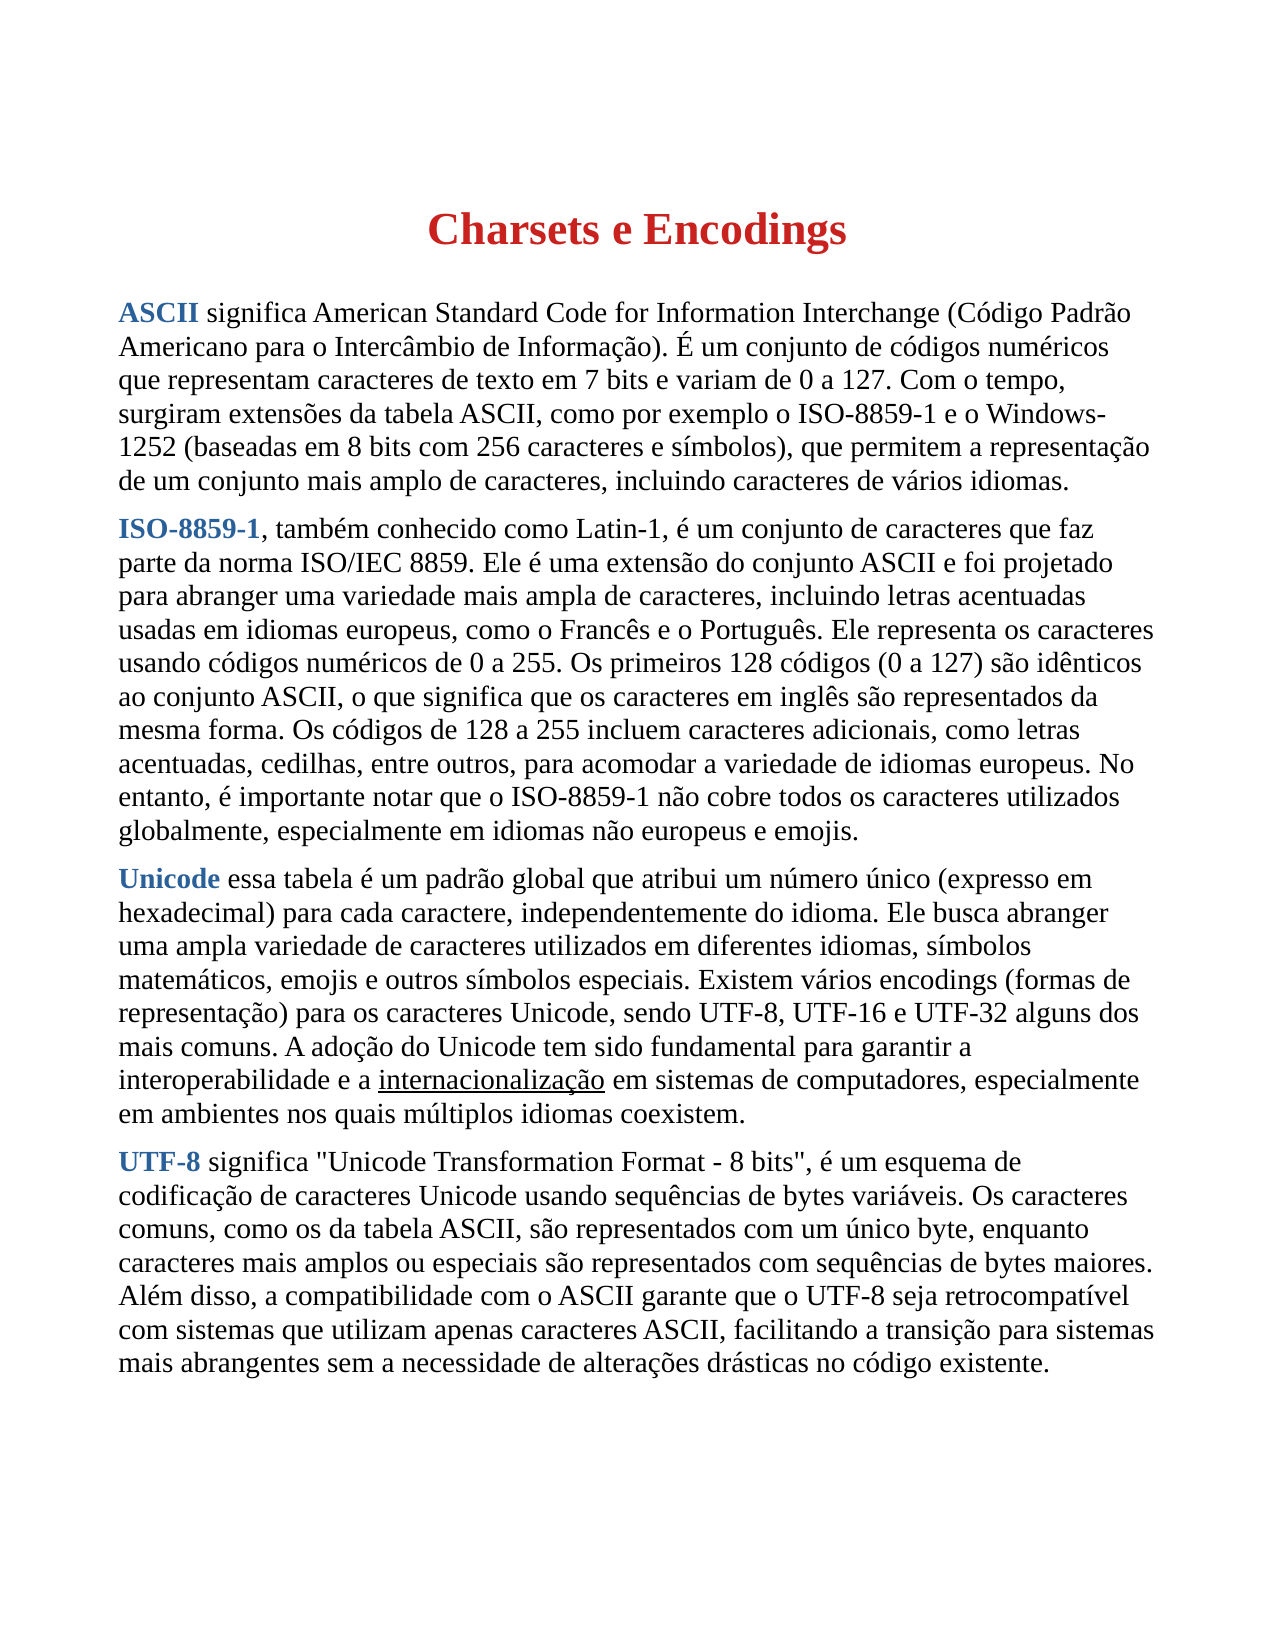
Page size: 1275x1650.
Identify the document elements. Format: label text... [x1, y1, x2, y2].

text ASCII significa American Standard Code for Information Interchange (Código Padrão Americano para o Intercâmbio de Informação). É um conjunto de códigos numéricos que representam caracteres de texto em 7 bits e variam de 0 a 127. Com o tempo, surgiram extensões da tabela ASCII, como por exemplo o ISO-8859-1 e o Windows-1252 (baseadas em 8 bits com 256 caracteres e símbolos), que permitem a representação de um conjunto mais amplo de caracteres, incluindo caracteres de vários idiomas. [118, 295, 1157, 497]
text UTF-8 significa "Unicode Transformation Format - 8 bits", é um esquema de codificação de caracteres Unicode usando sequências de bytes variáveis. Os caracteres comuns, como os da tabela ASCII, são representados com um único byte, enquanto caracteres mais amplos ou especiais são representados com sequências de bytes maiores. Além disso, a compatibilidade com o ASCII garante que o UTF-8 seja retrocompatível com sistemas que utilizam apenas caracteres ASCII, facilitando a transição para sistemas mais abrangentes sem a necessidade de alterações drásticas no código existente. [118, 1144, 1157, 1379]
subtitle Charsets e Encodings [118, 201, 1157, 254]
text Unicode essa tabela é um padrão global que atribui um número único (expresso em hexadecimal) para cada caractere, independentemente do idioma. Ele busca abranger uma ampla variedade de caracteres utilizados em diferentes idiomas, símbolos matemáticos, emojis e outros símbolos especiais. Existem vários encodings (formas de representação) para os caracteres Unicode, sendo UTF-8, UTF-16 e UTF-32 alguns dos mais comuns. A adoção do Unicode tem sido fundamental para garantir a interoperabilidade e a internacionalização em sistemas de computadores, especialmente em ambientes nos quais múltiplos idiomas coexistem. [118, 861, 1157, 1129]
text ISO-8859-1, também conhecido como Latin-1, é um conjunto de caracteres que faz parte da norma ISO/IEC 8859. Ele é uma extensão do conjunto ASCII e foi projetado para abranger uma variedade mais ampla de caracteres, incluindo letras acentuadas usadas em idiomas europeus, como o Francês e o Português. Ele representa os caracteres usando códigos numéricos de 0 a 255. Os primeiros 128 códigos (0 a 127) são idênticos ao conjunto ASCII, o que significa que os caracteres em inglês são representados da mesma forma. Os códigos de 128 a 255 incluem caracteres adicionais, como letras acentuadas, cedilhas, entre outros, para acomodar a variedade de idiomas europeus. No entanto, é importante notar que o ISO-8859-1 não cobre todos os caracteres utilizados globalmente, especialmente em idiomas não europeus e emojis. [118, 511, 1157, 847]
